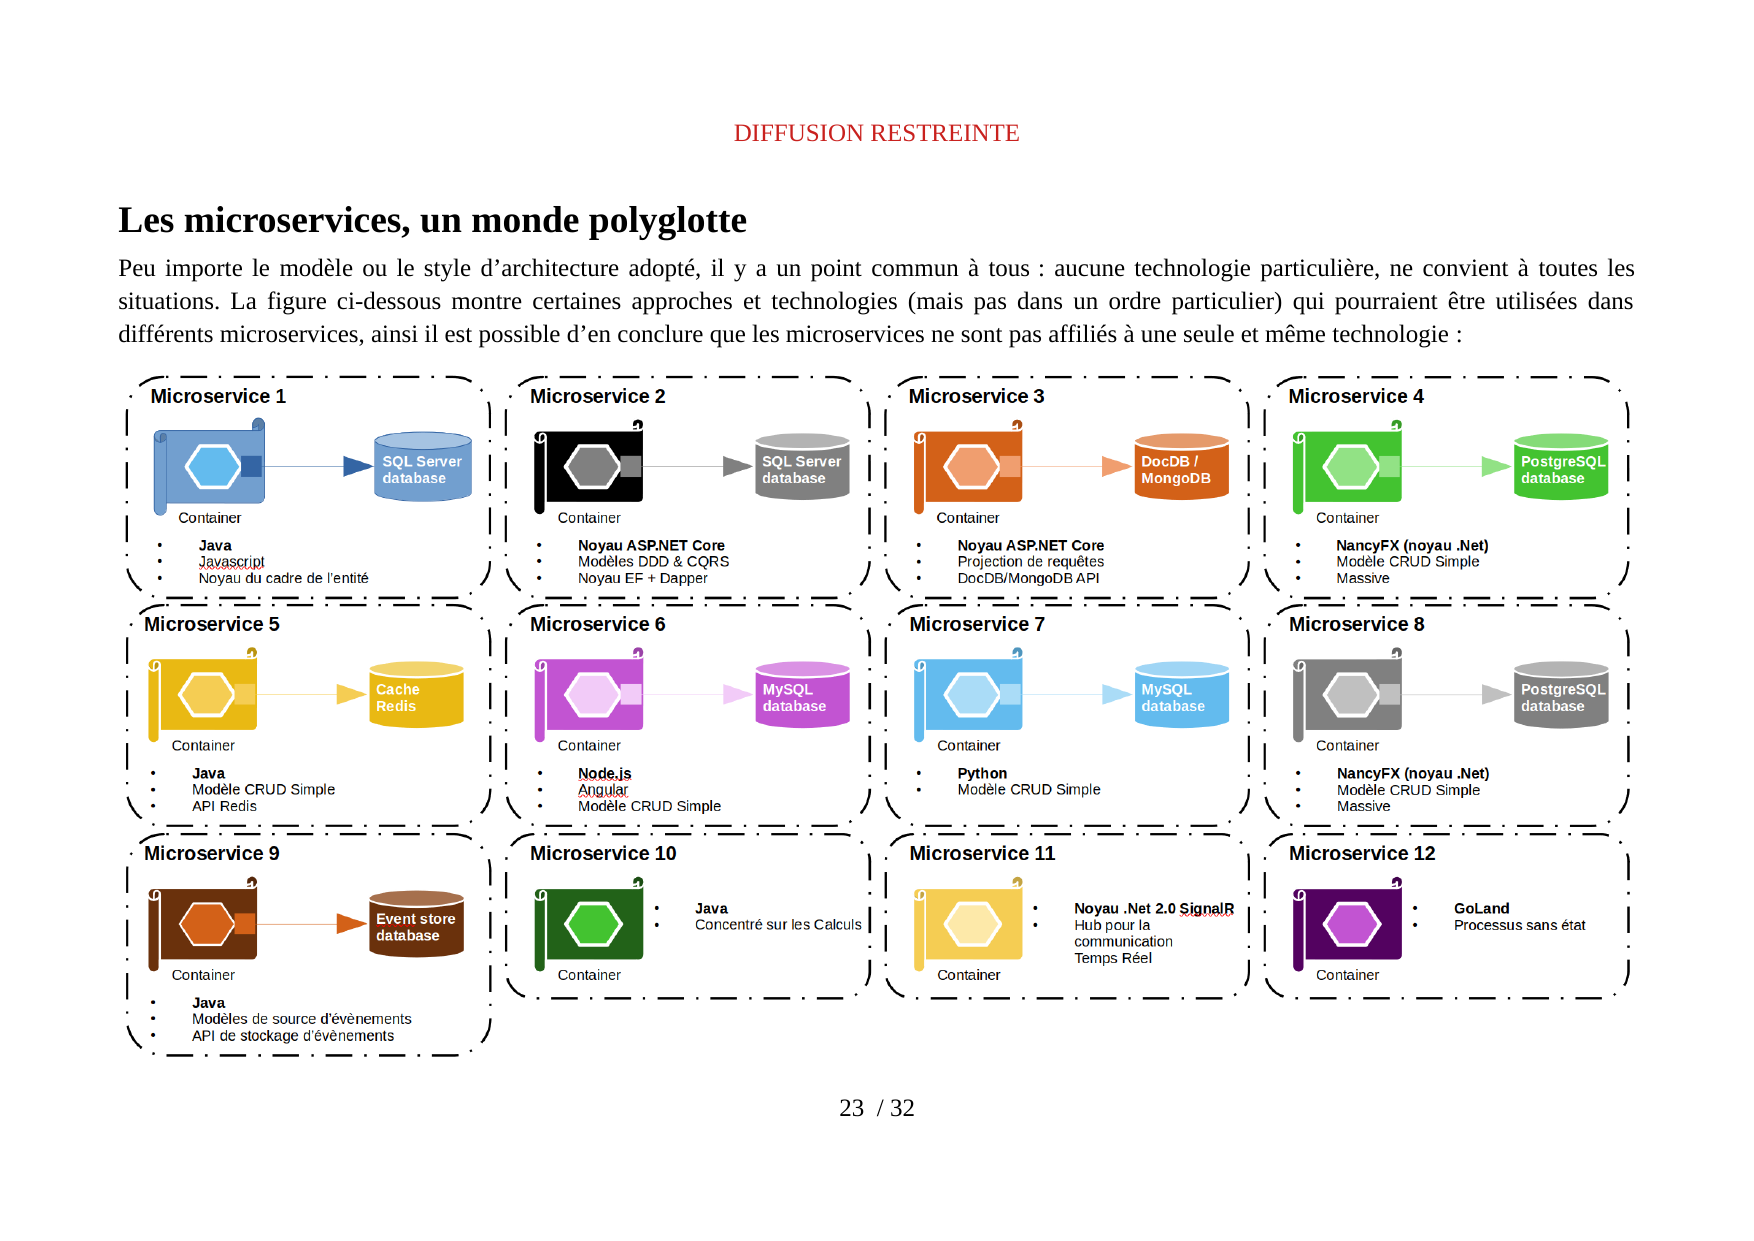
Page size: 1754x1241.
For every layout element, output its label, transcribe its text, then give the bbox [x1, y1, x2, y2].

subtitle Les microservices, un monde polyglotte [118, 197, 1636, 240]
text Peu importe le modèle ou le style d’architecture adopté, il y a un point commun à tous : aucune technologie particulière, ne convient à toutes les situations. La figure ci-dessous montre certaines approches et technologies (mais pas dans un ordre particulier) qui pourraient être utilisées dans différents microservices, ainsi il est possible d’en conclure que les microservices ne sont pas affiliés à une seule et même technologie : [118, 253, 1636, 348]
picture [118, 366, 1636, 1060]
